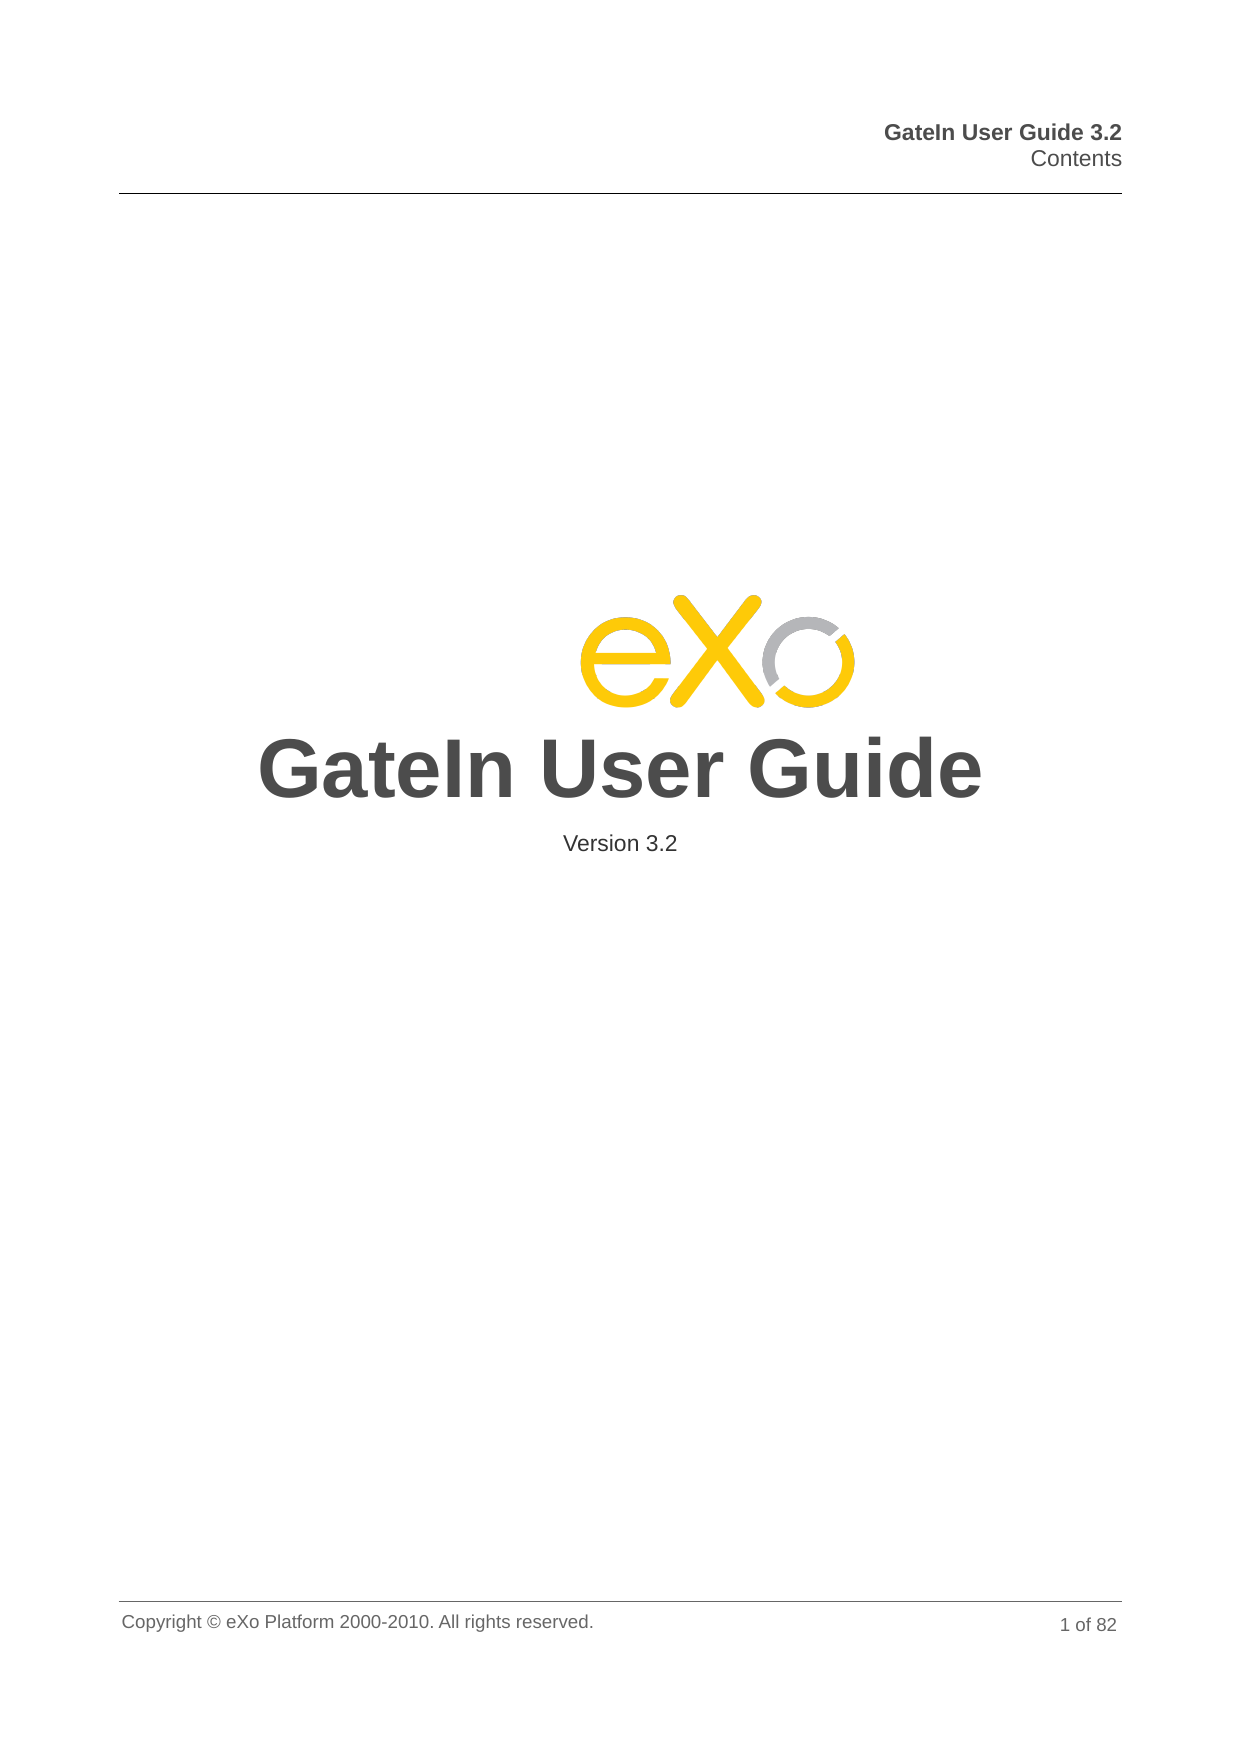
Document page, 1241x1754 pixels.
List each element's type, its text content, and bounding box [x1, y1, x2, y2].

text Version 3.2 [118, 830, 1122, 856]
picture [576, 592, 859, 712]
text GateIn User Guide [118, 599, 1122, 815]
